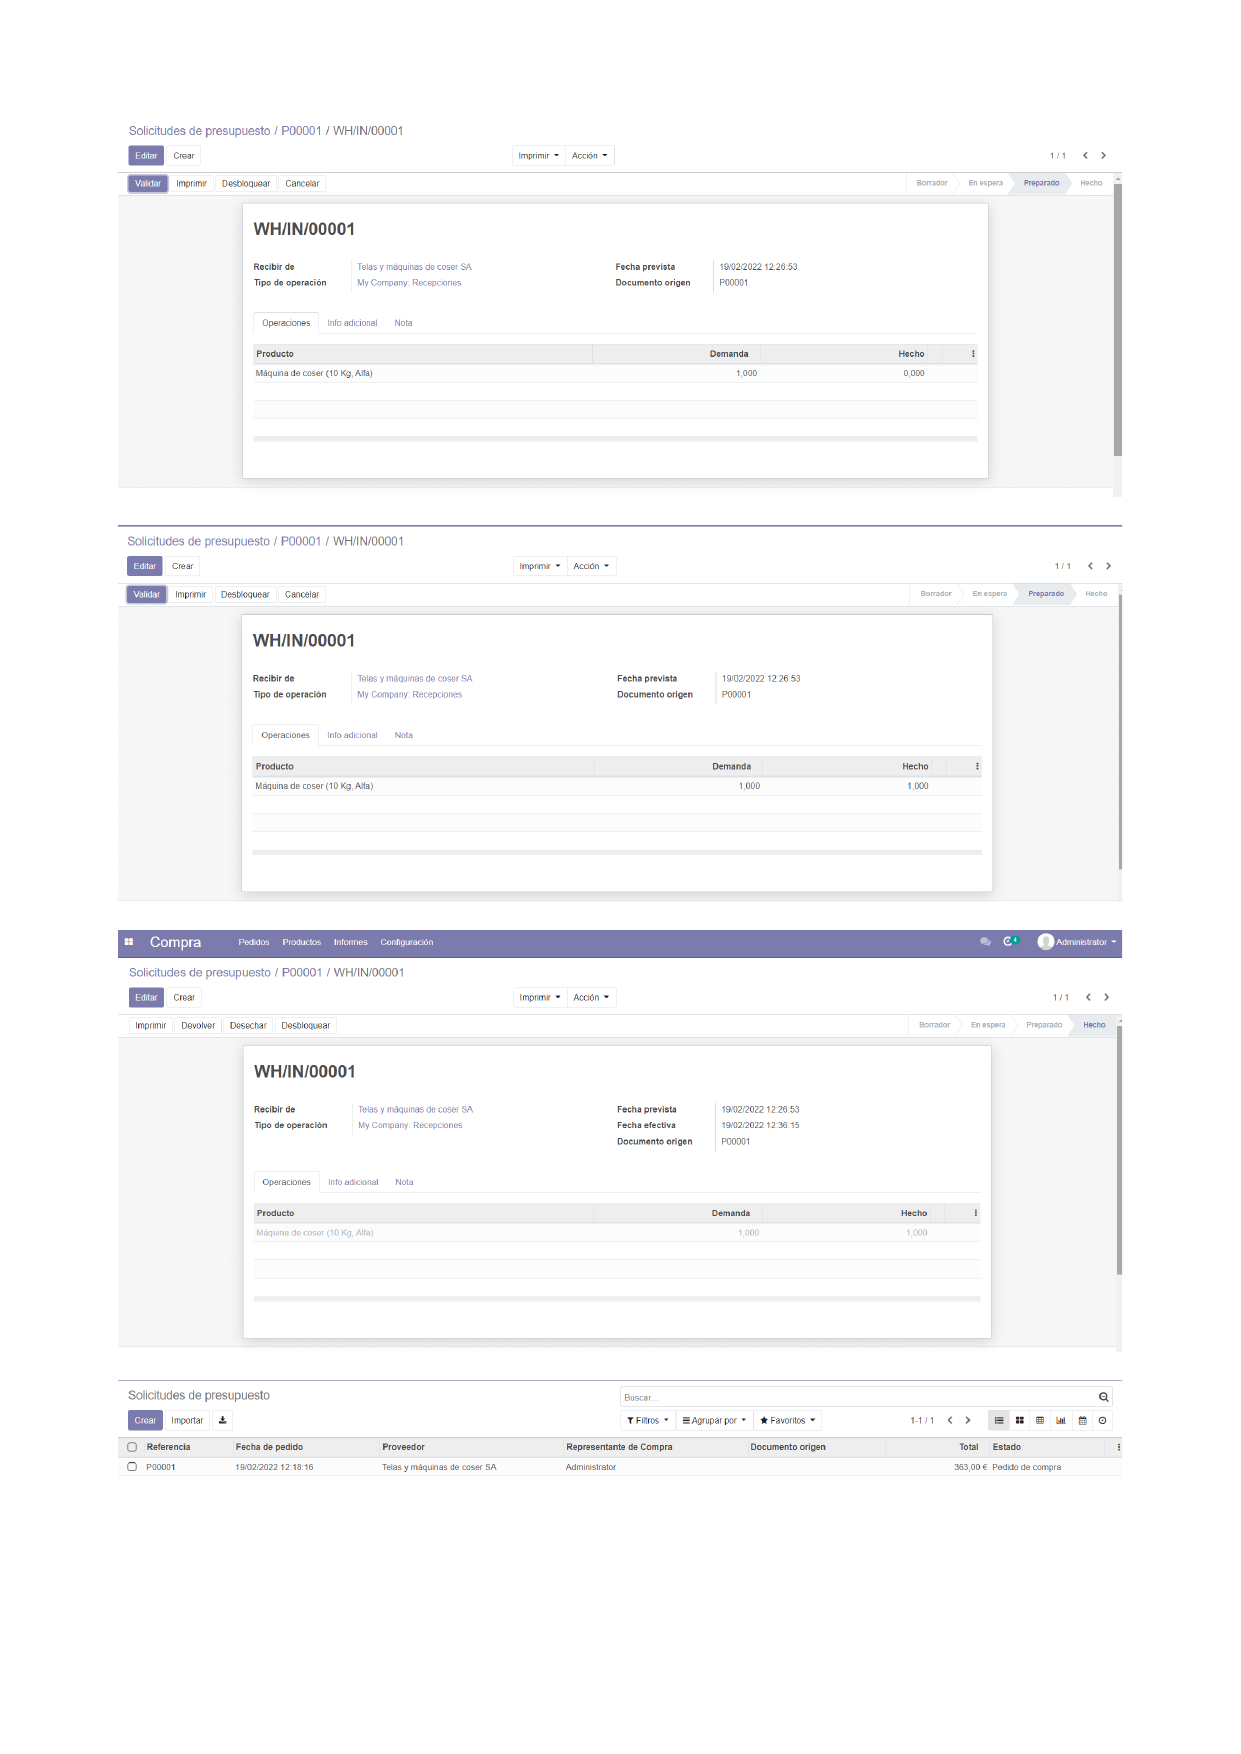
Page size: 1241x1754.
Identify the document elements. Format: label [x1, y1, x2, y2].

picture [118, 930, 1123, 1352]
picture [118, 1380, 1123, 1488]
picture [118, 118, 1123, 497]
picture [118, 525, 1123, 902]
